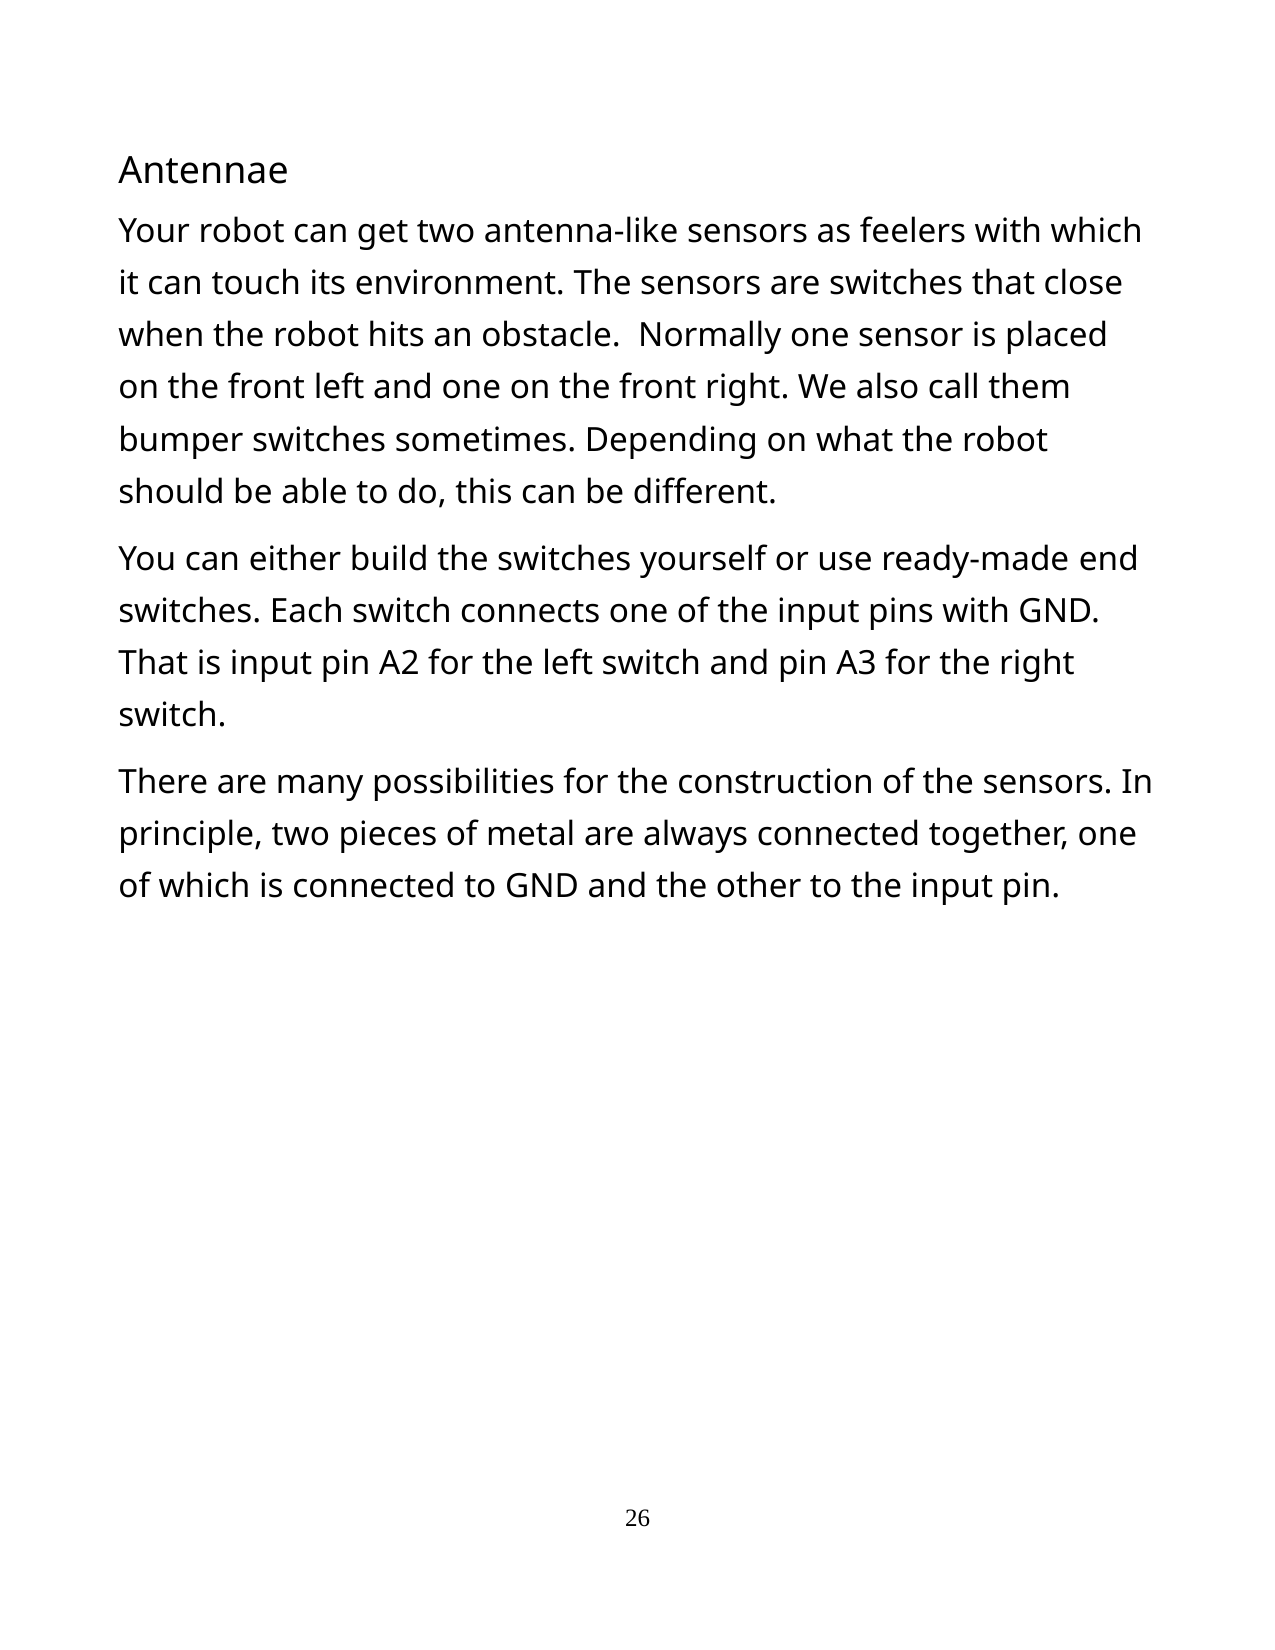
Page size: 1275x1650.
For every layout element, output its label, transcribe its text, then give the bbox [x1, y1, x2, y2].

text There are many possibilities for the construction of the sensors. In principle, two pieces of metal are always connected together, one of which is connected to GND and the other to the input pin. [118, 758, 1157, 907]
text Your robot can get two antenna-like sensors as feelers with which it can touch its environment. The sensors are switches that close when the robot hits an obstacle. Normally one sensor is placed on the front left and one on the front right. We also call them bumper switches sometimes. Depending on what the robot should be able to do, this can be different. [118, 207, 1157, 513]
subtitle Antennae [118, 143, 1157, 194]
text You can either build the switches yourself or use ready-made end switches. Each switch connects one of the input pins with GND. That is input pin A2 for the left switch and pin A3 for the right switch. [118, 534, 1157, 736]
